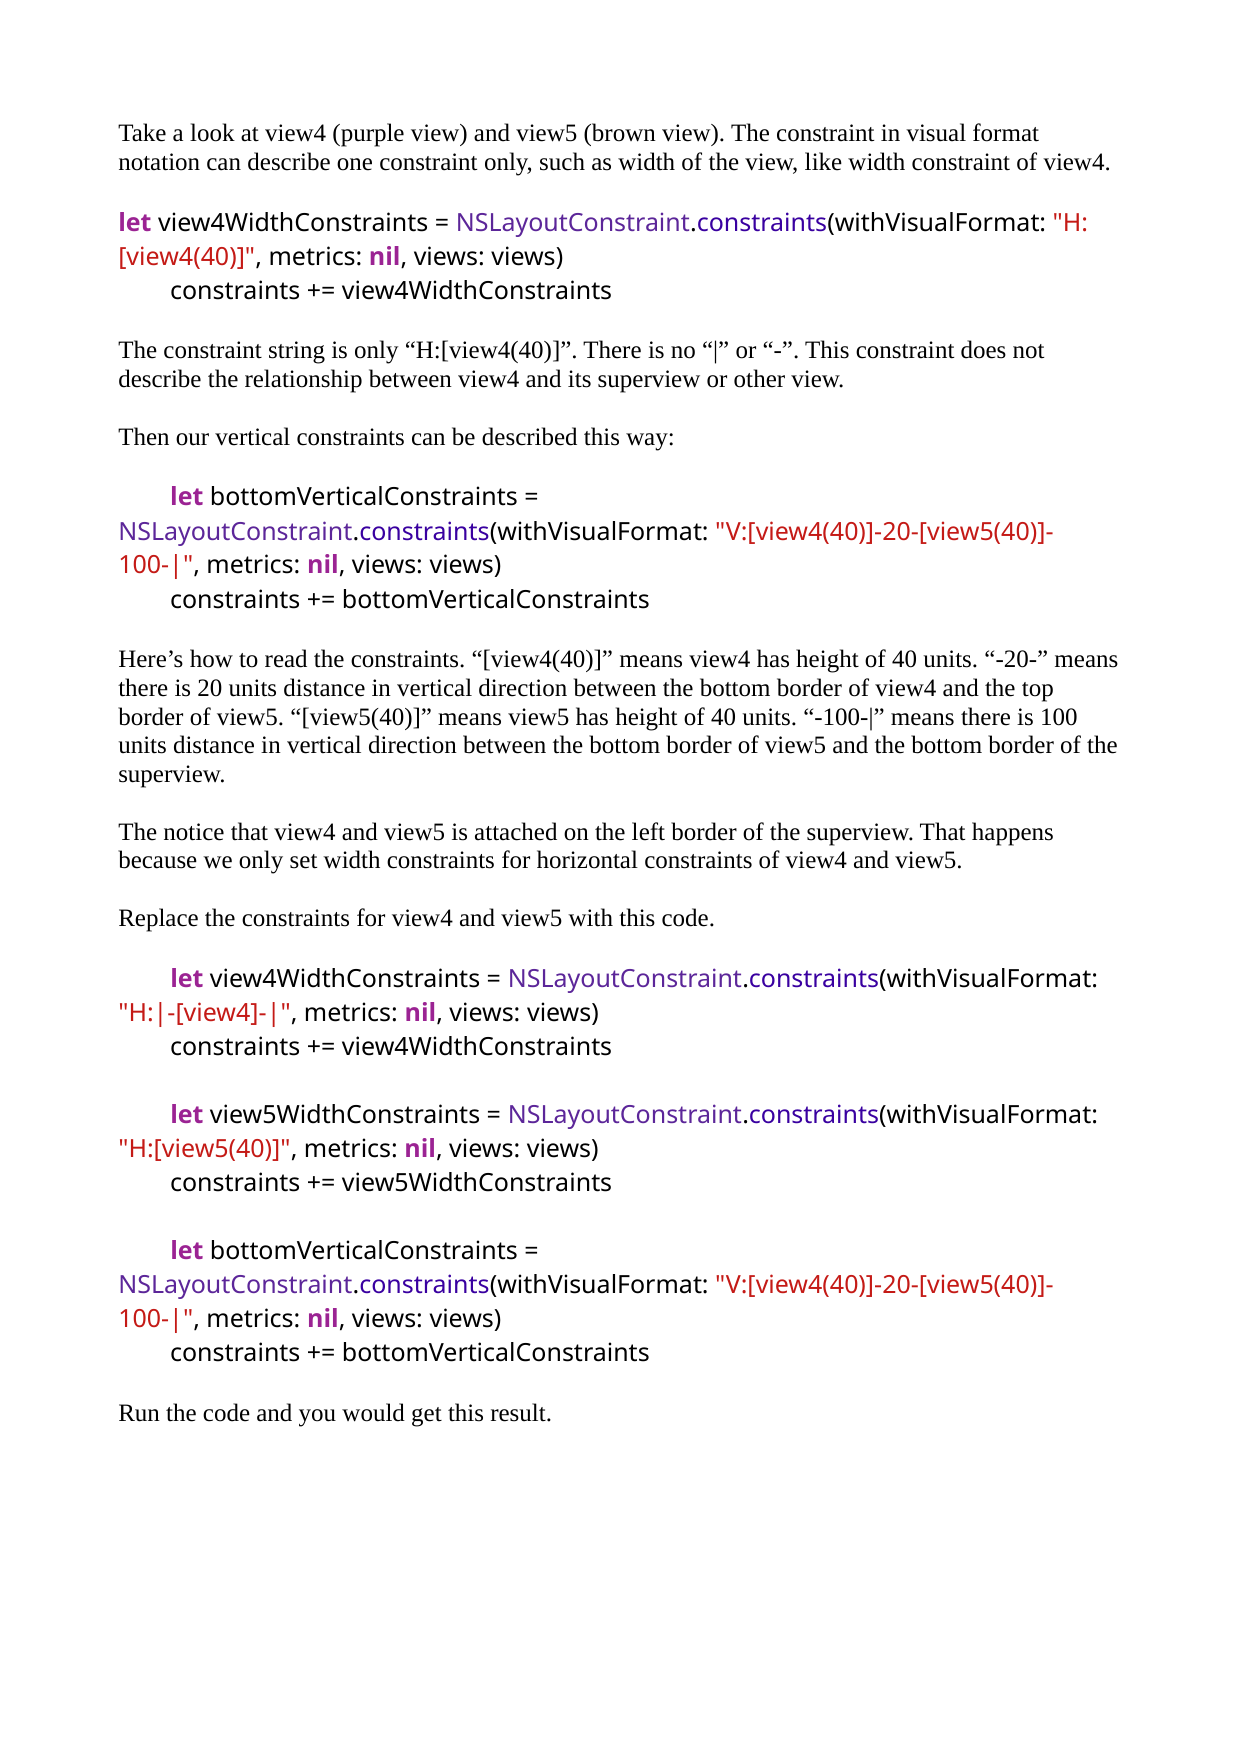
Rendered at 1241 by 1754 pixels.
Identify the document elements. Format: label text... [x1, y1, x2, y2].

text constraints += bottomVerticalConstraints [118, 581, 1122, 615]
text let view5WidthConstraints = NSLayoutConstraint.constraints(withVisualFormat: "H:[view5(40)]", metrics: nil, views: views) [118, 1097, 1122, 1165]
text constraints += view4WidthConstraints [118, 272, 1122, 307]
text The notice that view4 and view5 is attached on the left border of the superview. That happens because we only set width constraints for horizontal constraints of view4 and view5. [118, 817, 1122, 874]
text constraints += view5WidthConstraints [118, 1165, 1122, 1199]
text Replace the constraints for view4 and view5 with this code. [118, 903, 1122, 932]
text Then our vertical constraints can be described this way: [118, 422, 1122, 450]
text let bottomVerticalConstraints = NSLayoutConstraint.constraints(withVisualFormat: "V:[view4(40)]-20-[view5(40)]-100-|", metrics: nil, views: views) [118, 479, 1122, 581]
text constraints += view4WidthConstraints [118, 1028, 1122, 1062]
text Run the code and you would get this result. [118, 1398, 1122, 1427]
text Here’s how to read the constraints. “[view4(40)]” means view4 has height of 40 units. “-20-” means there is 20 units distance in vertical direction between the bottom border of view4 and the top border of view5. “[view5(40)]” means view5 has height of 40 units. “-100-|” means there is 100 units distance in vertical direction between the bottom border of view5 and the bottom border of the superview. [118, 644, 1122, 788]
text let view4WidthConstraints = NSLayoutConstraint.constraints(withVisualFormat: "H:|-[view4]-|", metrics: nil, views: views) [118, 960, 1122, 1028]
text Take a look at view4 (purple view) and view5 (brown view). The constraint in visual format notation can describe one constraint only, such as width of the view, like width constraint of view4. [118, 118, 1122, 176]
text constraints += bottomVerticalConstraints [118, 1335, 1122, 1369]
text let view4WidthConstraints = NSLayoutConstraint.constraints(withVisualFormat: "H:[view4(40)]", metrics: nil, views: views) [118, 204, 1122, 272]
text The constraint string is only “H:[view4(40)]”. There is no “|” or “-”. This constraint does not describe the relationship between view4 and its superview or other view. [118, 335, 1122, 393]
text let bottomVerticalConstraints = NSLayoutConstraint.constraints(withVisualFormat: "V:[view4(40)]-20-[view5(40)]-100-|", metrics: nil, views: views) [118, 1233, 1122, 1335]
